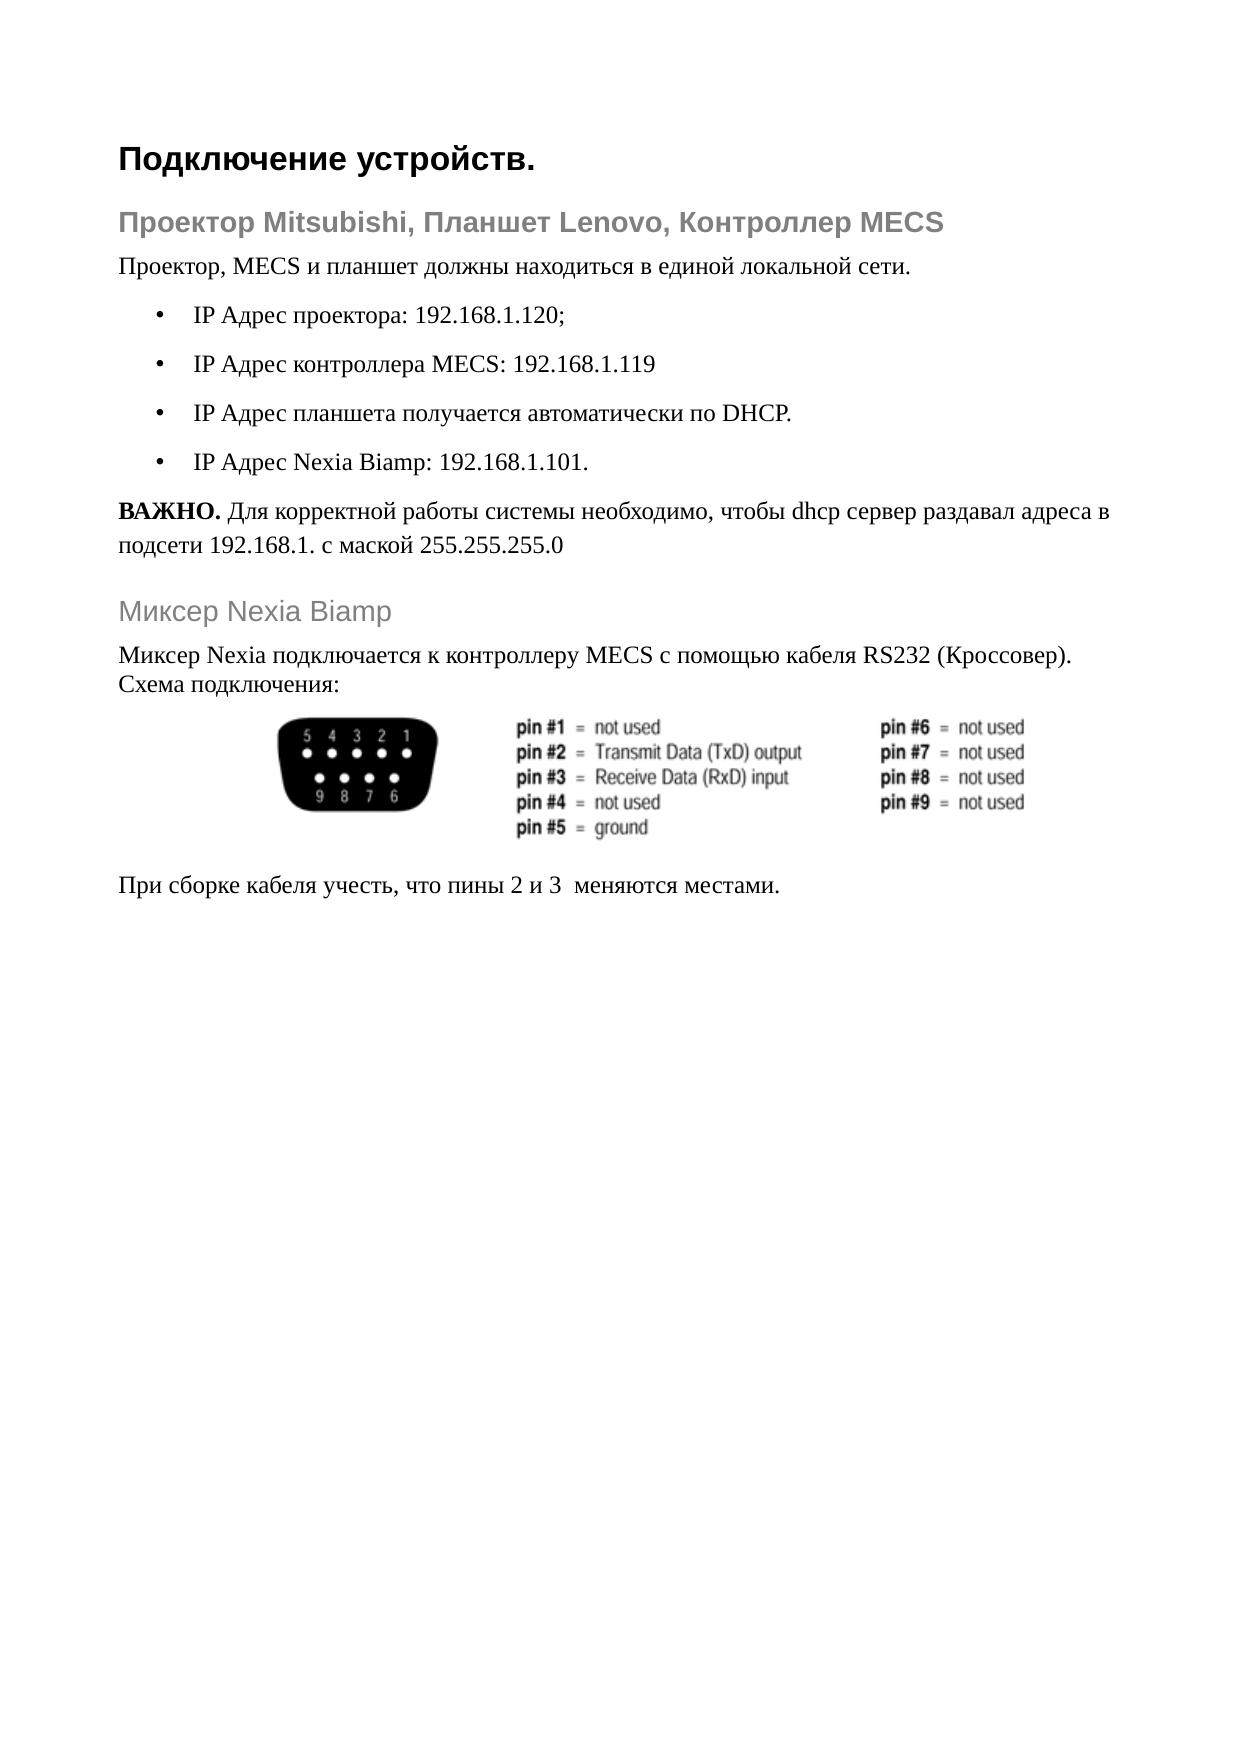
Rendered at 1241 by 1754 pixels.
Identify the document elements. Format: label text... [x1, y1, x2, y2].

subtitle Проектор Mitsubishi, Планшет Lenovo, Контроллер MECS [118, 205, 1122, 238]
list IP Адрес Nexia Biamp: 192.168.1.101. [156, 447, 1122, 476]
list IP Адрес контроллера MECS: 192.168.1.119 [156, 349, 1122, 378]
picture [268, 707, 1035, 849]
text Проектор, MECS и планшет должны находиться в единой локальной сети. [118, 251, 1122, 279]
text ВАЖНО. Для корректной работы системы необходимо, чтобы dhcp сервер раздавал адреса в подсети 192.168.1. с маской 255.255.255.0 [118, 496, 1122, 559]
list IP Адрес проектора: 192.168.1.120; [156, 300, 1122, 328]
text При сборке кабеля учесть, что пины 2 и 3 меняются местами. [118, 870, 1122, 899]
list IP Адрес планшета получается автоматически по DHCP. [156, 398, 1122, 427]
text Схема подключения: [118, 669, 1122, 698]
text Миксер Nexia подключается к контроллеру MECS с помощью кабеля RS232 (Кроссовер). [118, 640, 1122, 669]
subtitle Миксер Nexia Biamp [118, 594, 1122, 628]
subtitle Подключение устройств. [118, 139, 1122, 178]
